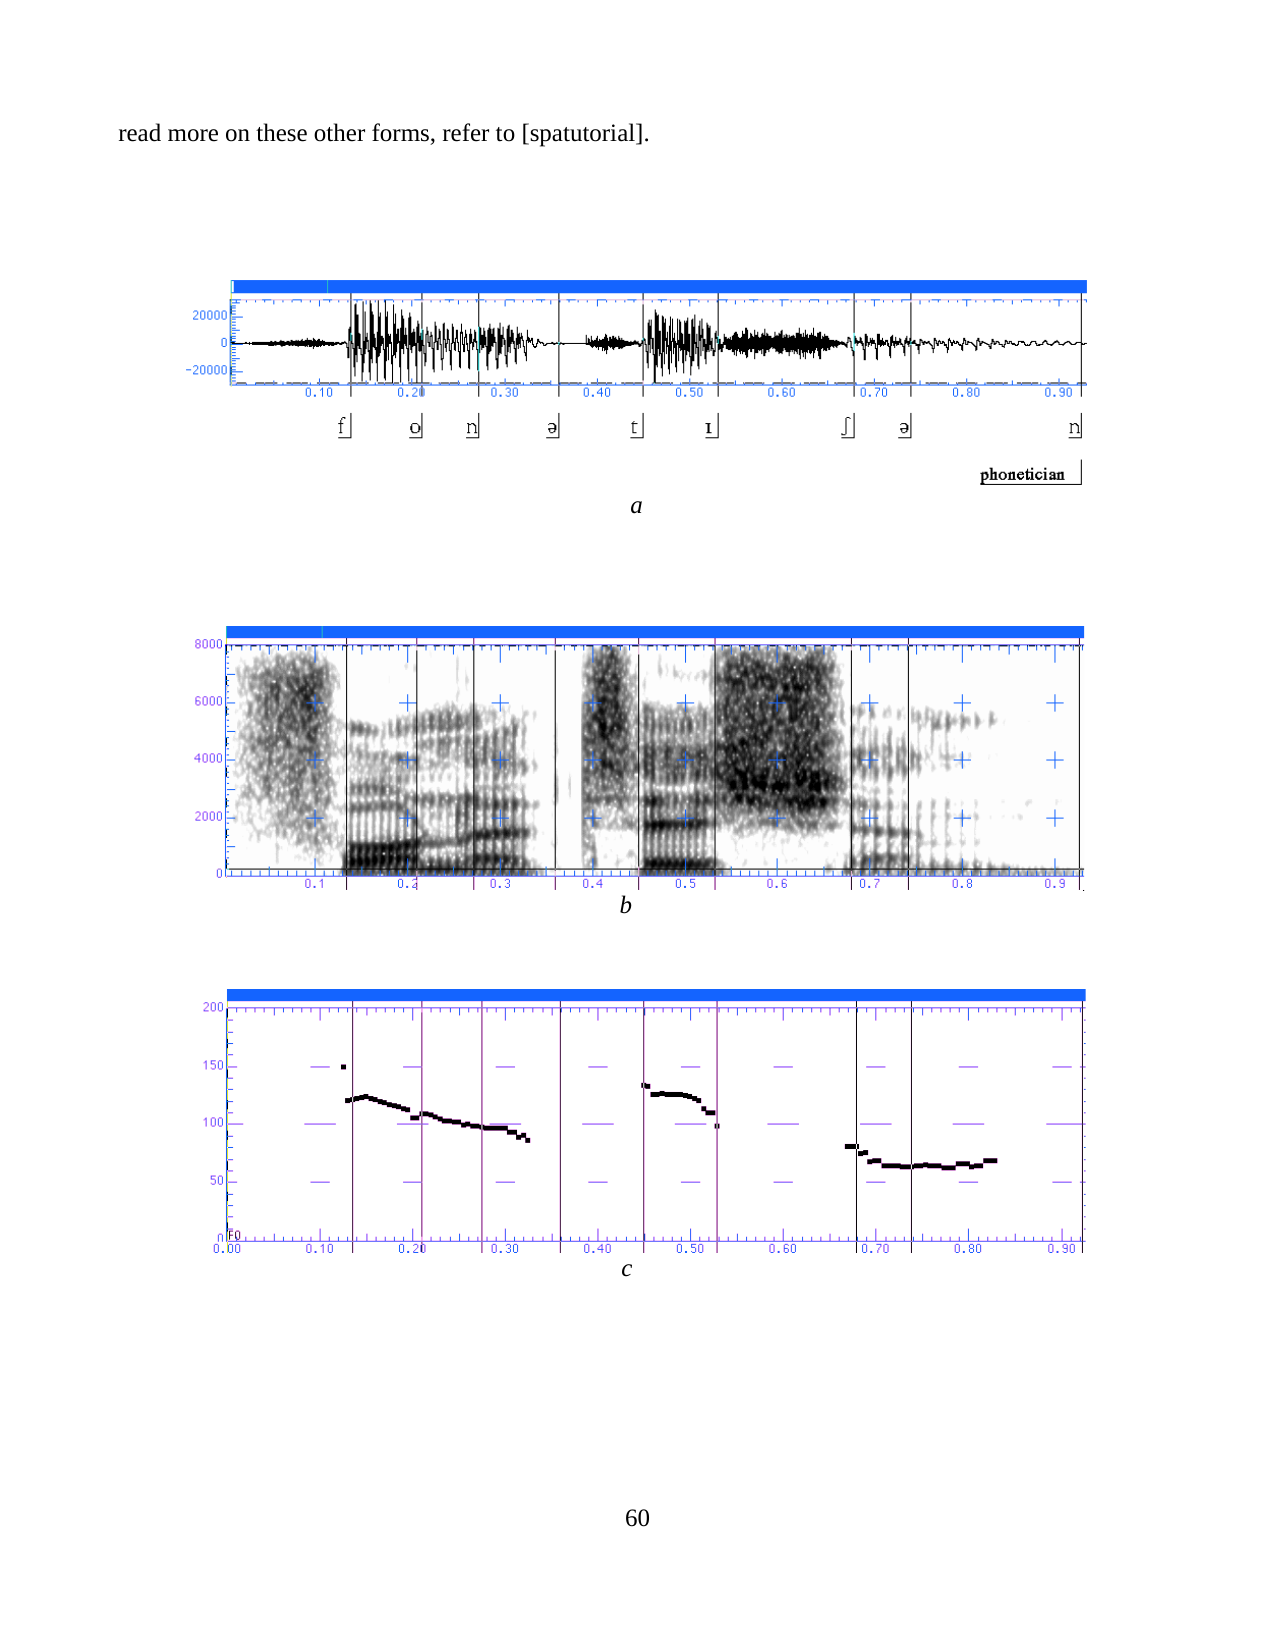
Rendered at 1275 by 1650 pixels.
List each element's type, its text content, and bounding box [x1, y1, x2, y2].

text c [170, 1253, 1085, 1282]
text a [182, 276, 1093, 519]
text b [170, 891, 1084, 919]
picture [169, 626, 1085, 891]
picture [170, 989, 1086, 1253]
text read more on these other forms, refer to [spatutorial]. [118, 118, 1157, 147]
